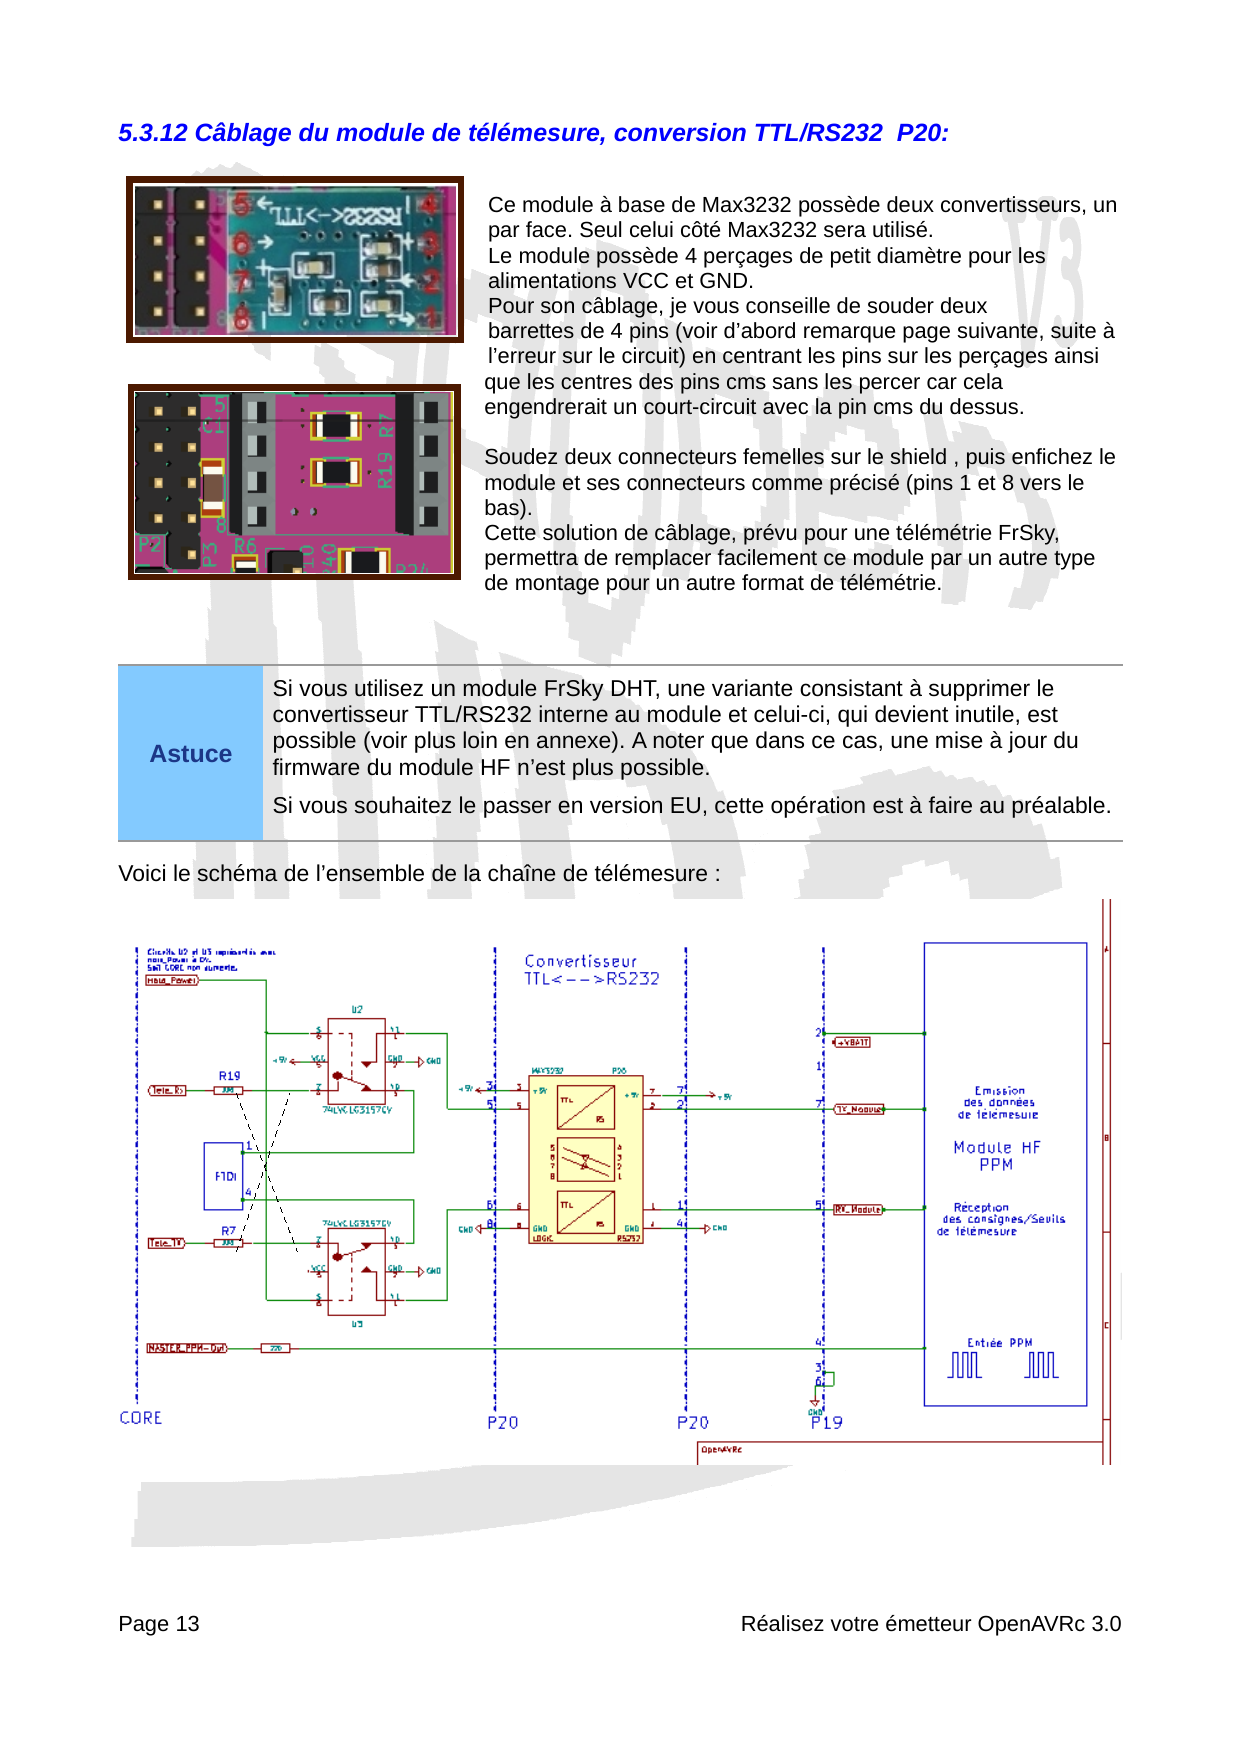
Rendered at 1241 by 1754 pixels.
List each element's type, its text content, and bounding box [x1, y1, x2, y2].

text Cette solution de câblage, prévu pour une télémétrie FrSky, permettra de remplacer facilement ce module par un autre type de montage pour un autre format de télémétrie. [118, 520, 1122, 596]
table_header Si vous utilisez un module FrSky DHT, une variante consistant à supprimer le convertisseur TTL/RS232 interne au module et celui-ci, qui devient inutile, est possible (voir plus loin en annexe). A noter que dans ce cas, une mise à jour du firmware du module HF n’est plus possible. Si vous souhaitez le passer en version EU, cette opération est à faire au préalable. [264, 666, 1122, 840]
subtitle 5.3.12 Câblage du module de télémesure, conversion TTL/RS232 P20: [118, 118, 1122, 147]
text Le module possède 4 perçages de petit diamètre pour les [464, 243, 1122, 268]
picture [117, 899, 1121, 1465]
text Voici le schéma de l’ensemble de la chaîne de télémesure : [118, 860, 1122, 886]
text barrettes de 4 pins (voir d’abord remarque page suivante, suite à l’erreur sur le circuit) en centrant les pins sur les perçages ainsi que les centres des pins cms sans les percer car cela engendrerait un court-circuit avec la pin cms du dessus. [118, 318, 1122, 419]
text alimentations VCC et GND. [464, 268, 1122, 293]
text Pour son câblage, je vous conseille de souder deux [464, 293, 1122, 318]
text Ce module à base de Max3232 possède deux convertisseurs, un par face. Seul celui côté Max3232 sera utilisé. [464, 192, 1122, 243]
picture [135, 392, 453, 573]
text Soudez deux connecteurs femelles sur le shield , puis enfichez le module et ses connecteurs comme précisé (pins 1 et 8 vers le bas). [461, 444, 1122, 520]
table_header Astuce [118, 666, 263, 840]
picture [135, 185, 456, 334]
